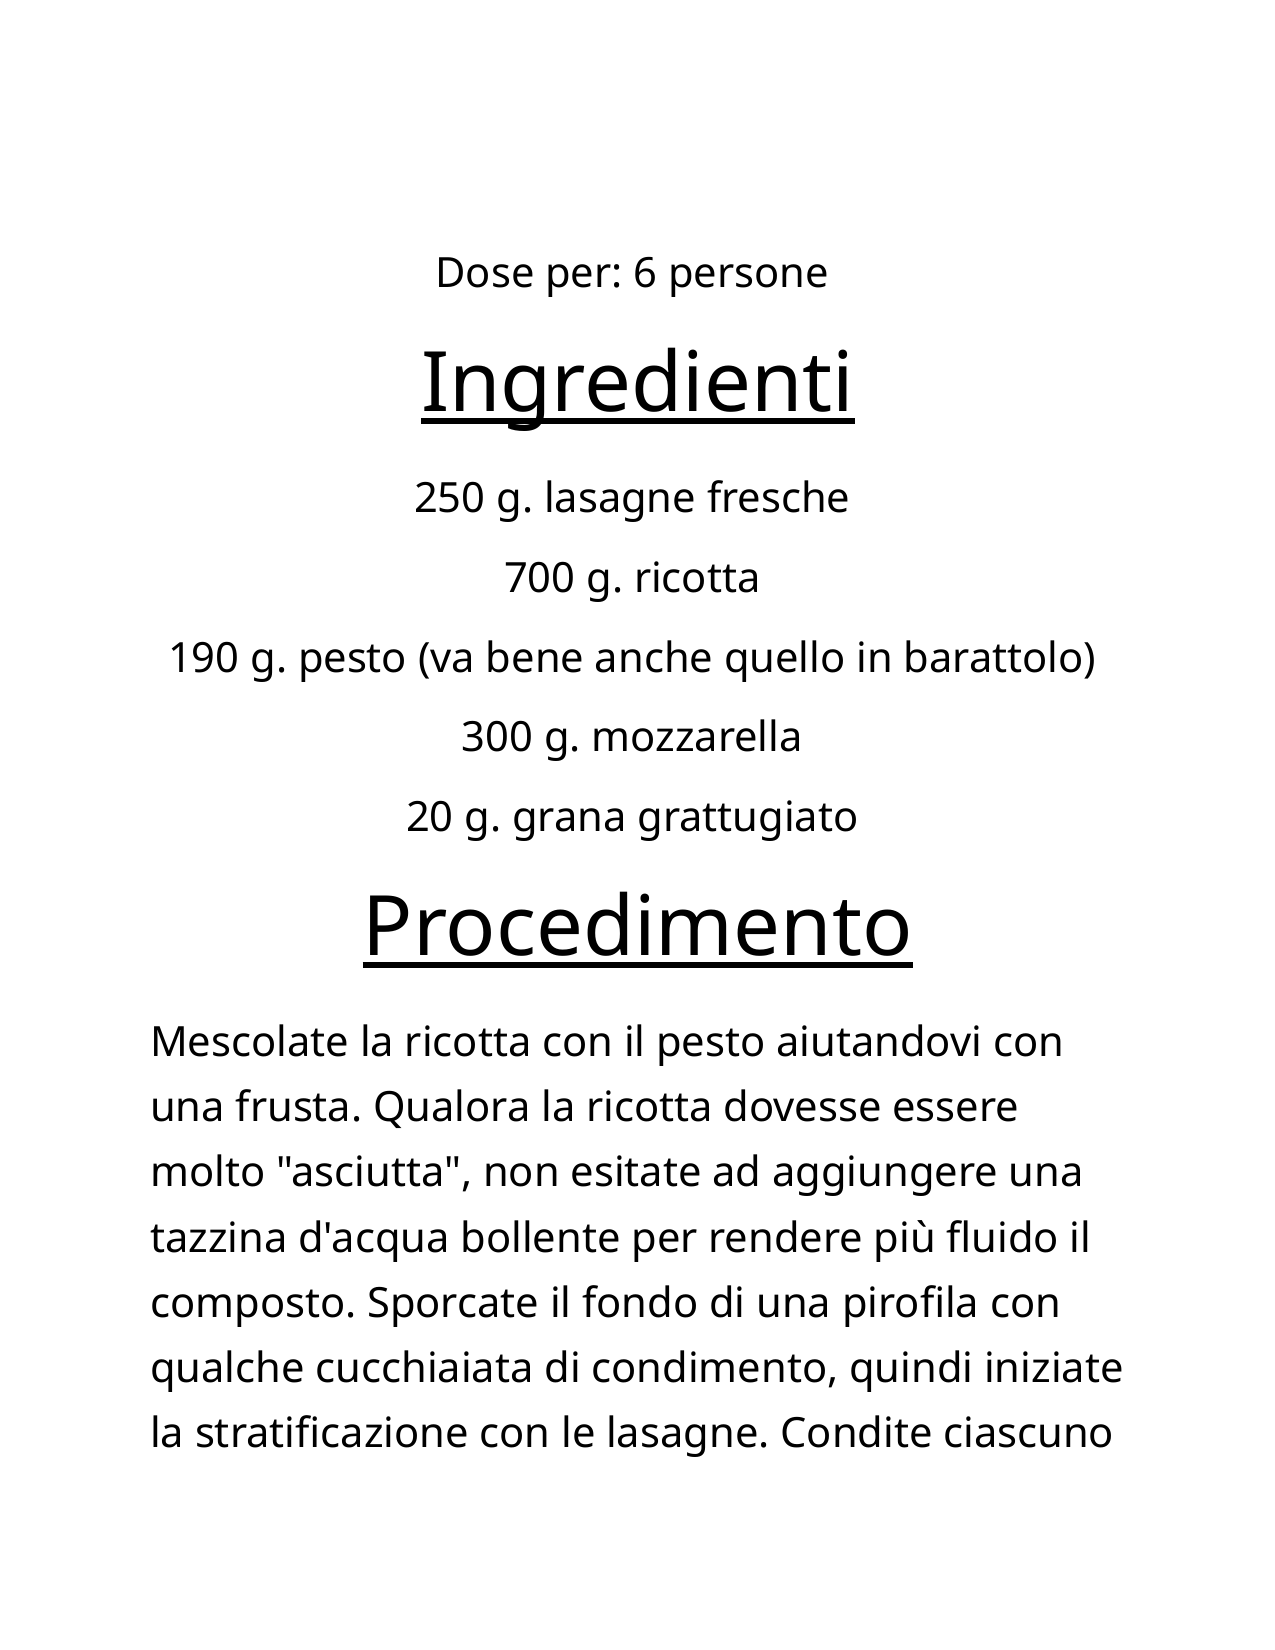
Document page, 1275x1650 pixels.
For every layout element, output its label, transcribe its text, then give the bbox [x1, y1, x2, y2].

text 190 g. pesto (va bene anche quello in barattolo) [150, 627, 1125, 684]
text 20 g. grana grattugiato [150, 787, 1125, 844]
text Mescolate la ricotta con il pesto aiutandovi con una frusta. Qualora la ricotta dovesse essere molto "asciutta", non esitate ad aggiungere una tazzina d'acqua bollente per rendere più fluido il composto. Sporcate il fondo di una pirofila con qualche cucchiaiata di condimento, quindi iniziate la stratificazione con le lasagne. Condite ciascuno [150, 1012, 1125, 1460]
text Procedimento [150, 867, 1125, 980]
text Ingredienti [150, 323, 1125, 436]
text 300 g. mozzarella [150, 707, 1125, 764]
text 250 g. lasagne fresche [150, 468, 1125, 524]
text 700 g. ricotta [150, 548, 1125, 604]
text Dose per: 6 persone [150, 243, 1125, 300]
